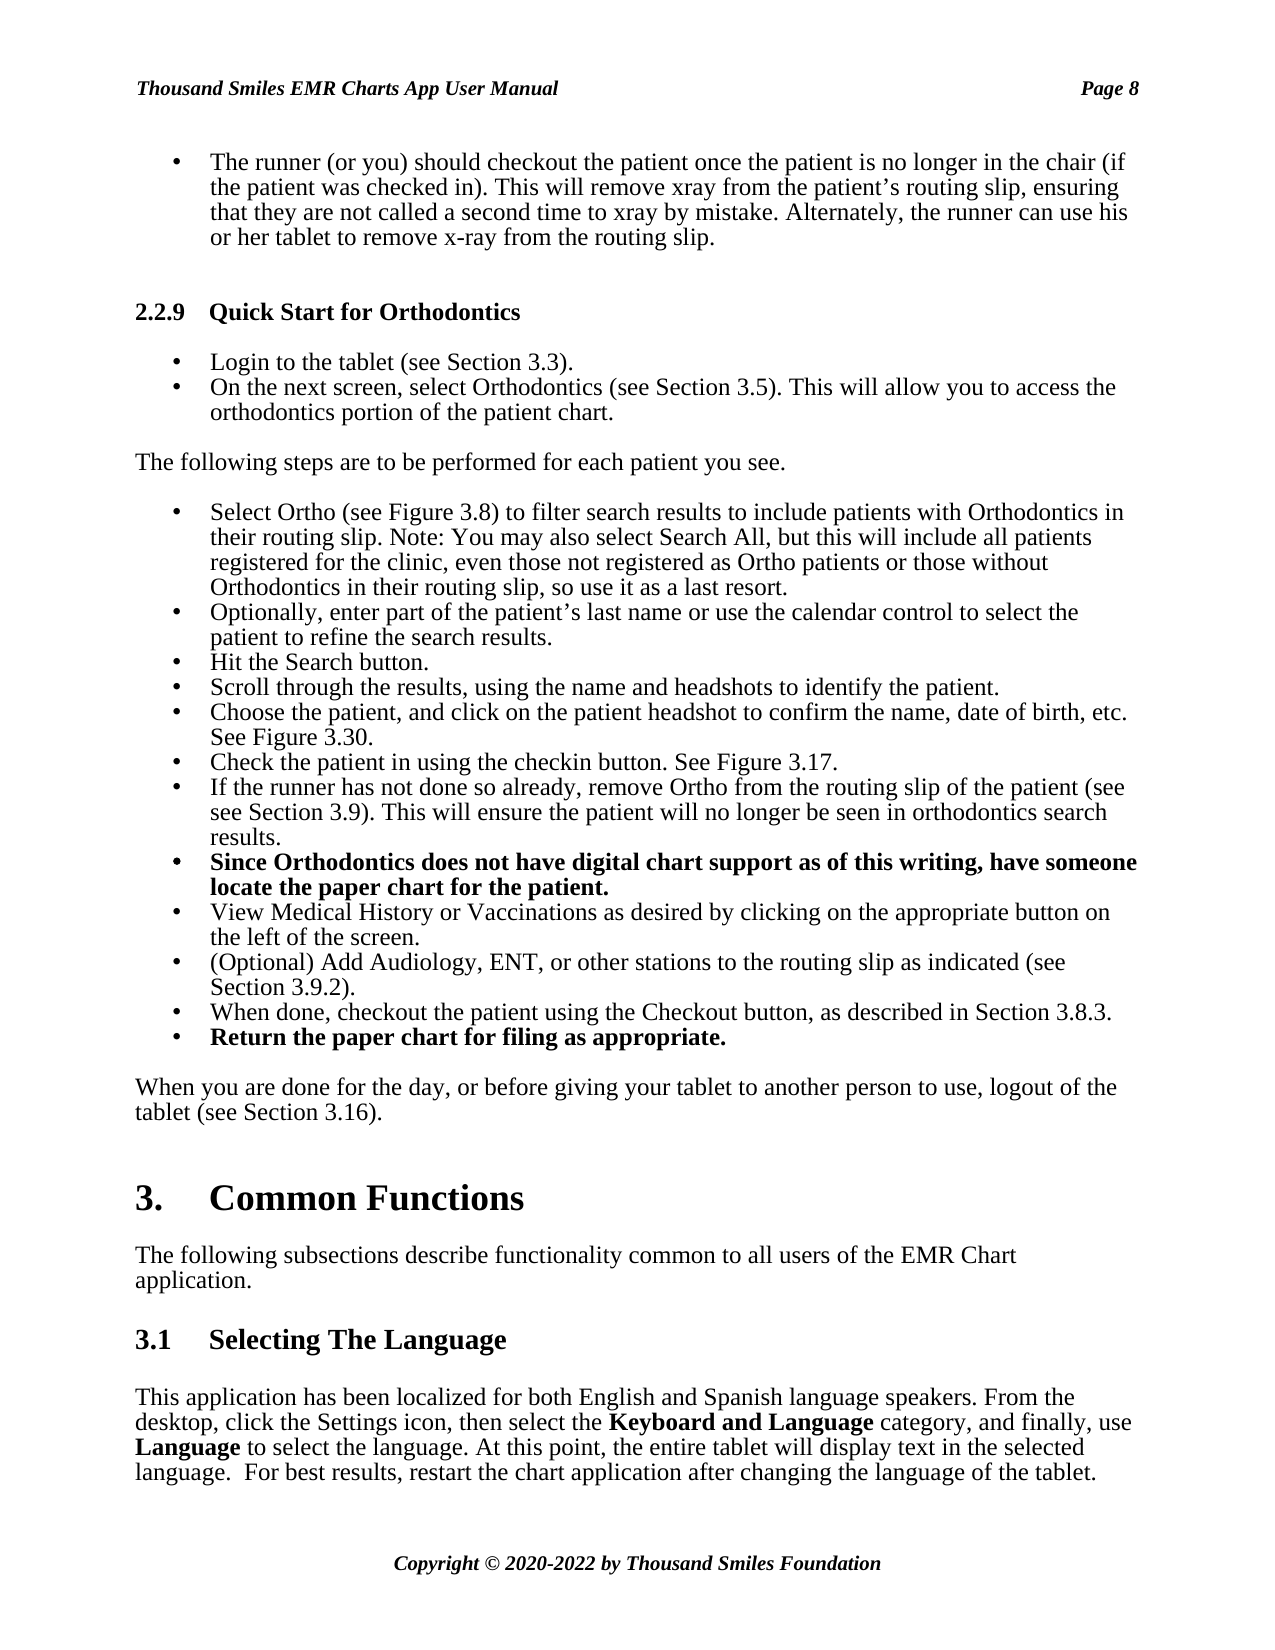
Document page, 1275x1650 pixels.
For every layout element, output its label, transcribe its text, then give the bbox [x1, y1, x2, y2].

list View Medical History or Vaccinations as desired by clicking on the appropriate button on the left of the screen. [172, 900, 1140, 950]
list Login to the tablet (see Section 3.3). [172, 350, 1140, 375]
list The runner (or you) should checkout the patient once the patient is no longer in the chair (if the patient was checked in). This will remove xray from the patient’s routing slip, ensuring that they are not called a second time to xray by mistake. Alternately, the runner can use his or her tablet to remove x-ray from the routing slip. [172, 150, 1140, 250]
list Select Ortho (see Figure 3.8) to filter search results to include patients with Orthodontics in their routing slip. Note: You may also select Search All, but this will include all patients registered for the clinic, even those not registered as Ortho patients or those without Orthodontics in their routing slip, so use it as a last resort. [172, 500, 1140, 600]
text When you are done for the day, or before giving your tablet to another person to use, logout of the tablet (see Section 3.16). [135, 1075, 1140, 1125]
text The following steps are to be performed for each patient you see. [135, 450, 1140, 475]
list Optionally, enter part of the patient’s last name or use the calendar control to select the patient to refine the search results. [172, 600, 1140, 650]
list Scroll through the results, using the name and headshots to identify the patient. [172, 675, 1140, 700]
text The following subsections describe functionality common to all users of the EMR Chart application. [135, 1243, 1140, 1293]
text This application has been localized for both English and Spanish language speakers. From the desktop, click the Settings icon, then select the Keyboard and Language category, and finally, use Language to select the language. At this point, the entire tablet will display text in the selected language. For best results, restart the chart application after changing the language of the tablet. [135, 1385, 1140, 1485]
list (Optional) Add Audiology, ENT, or other stations to the routing slip as indicated (see Section 3.9.2). [172, 950, 1140, 1000]
list On the next screen, select Orthodontics (see Section 3.5). This will allow you to access the orthodontics portion of the patient chart. [172, 375, 1140, 425]
list Choose the patient, and click on the patient headshot to confirm the name, date of birth, etc. See Figure 3.30. [172, 700, 1140, 750]
list Check the patient in using the checkin button. See Figure 3.17. [172, 750, 1140, 775]
list If the runner has not done so already, remove Ortho from the routing slip of the patient (see see Section 3.9). This will ensure the patient will no longer be seen in orthodontics search results. [172, 775, 1140, 850]
subtitle Common Functions [135, 1175, 1140, 1218]
subtitle Selecting The Language [135, 1322, 1140, 1356]
list When done, checkout the patient using the Checkout button, as described in Section 3.8.3. [172, 1000, 1140, 1025]
list Hit the Search button. [172, 650, 1140, 675]
list Since Orthodontics does not have digital chart support as of this writing, have someone locate the paper chart for the patient. [172, 850, 1140, 900]
list Return the paper chart for filing as appropriate. [172, 1025, 1140, 1050]
subtitle Quick Start for Orthodontics [135, 300, 1140, 325]
